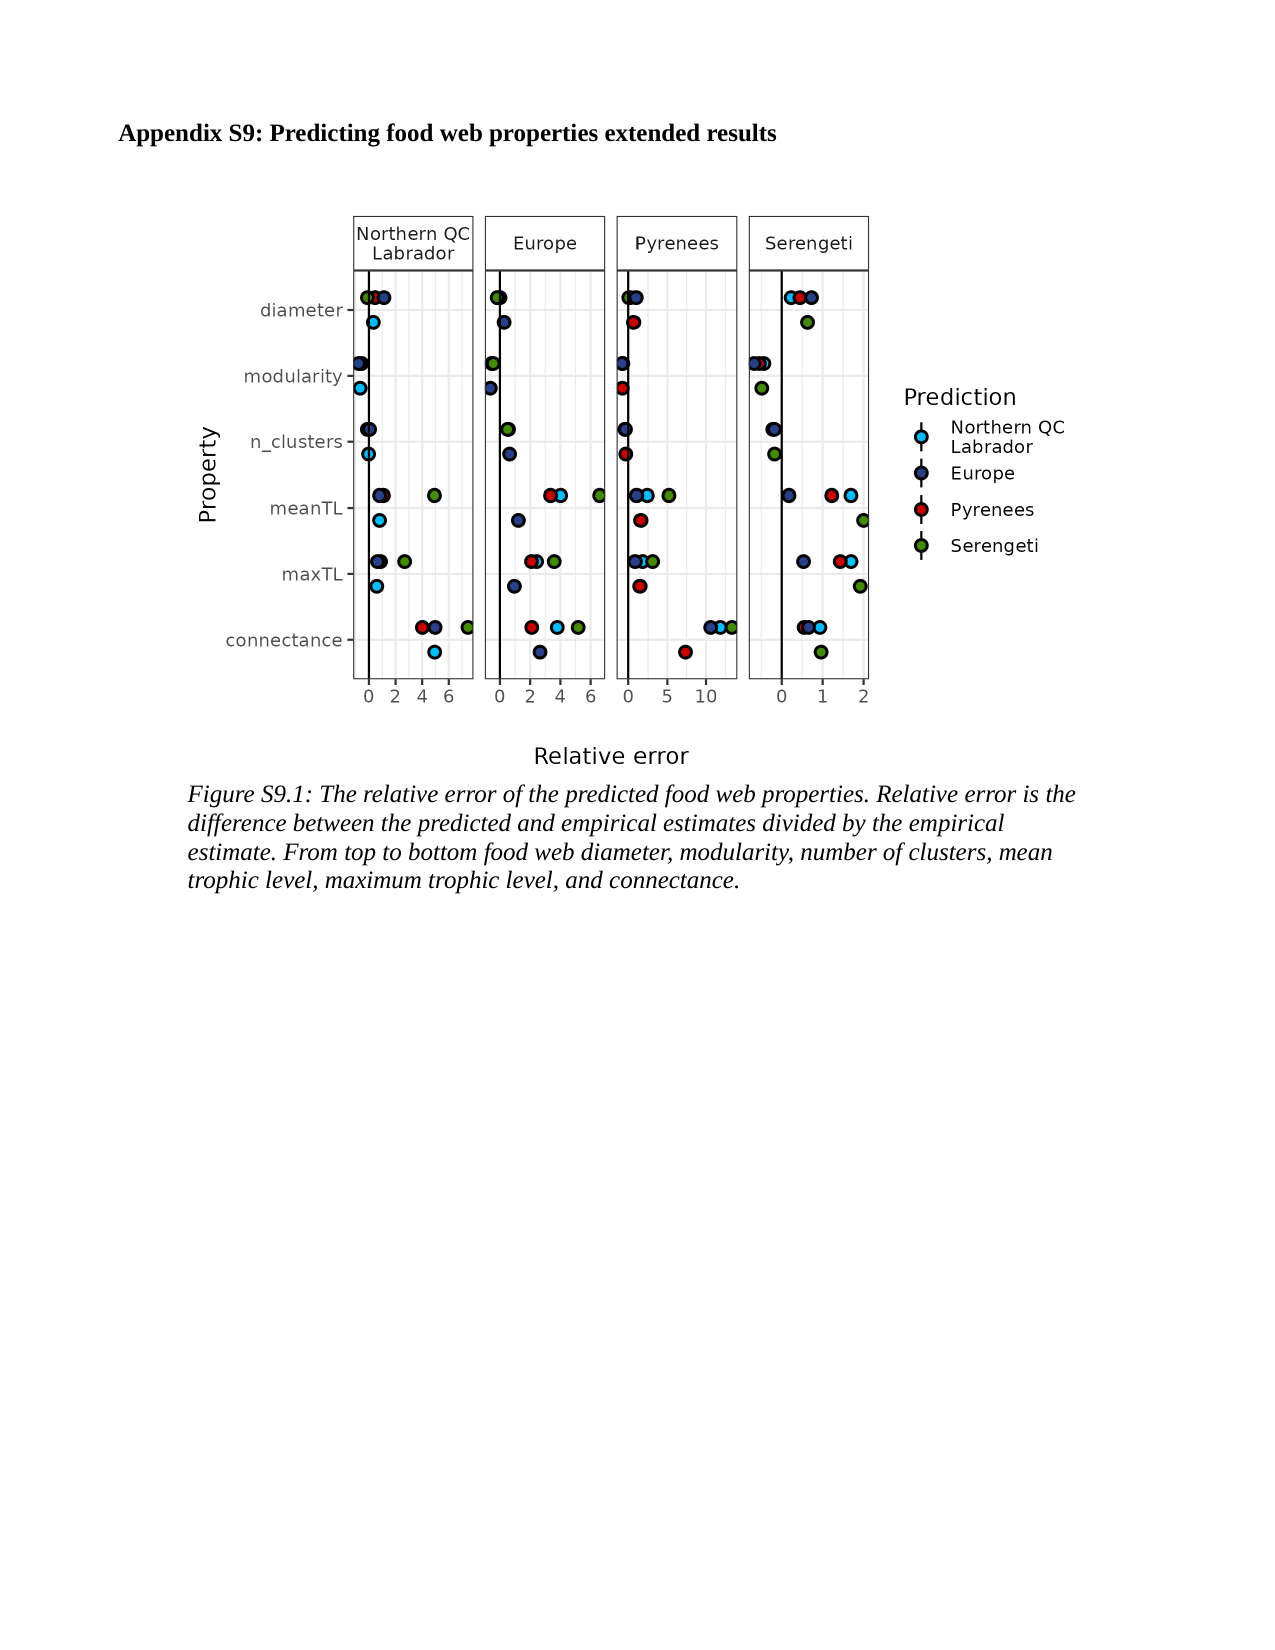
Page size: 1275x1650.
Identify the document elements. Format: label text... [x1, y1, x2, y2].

text Appendix S9: Predicting food web properties extended results [118, 118, 1157, 147]
picture [187, 204, 1088, 780]
text Figure S9.1: The relative error of the predicted food web properties. Relative error is the difference between the predicted and empirical estimates divided by the empirical estimate. From top to bottom food web diameter, modularity, number of clusters, mean trophic level, maximum trophic level, and connectance. [187, 780, 1087, 894]
